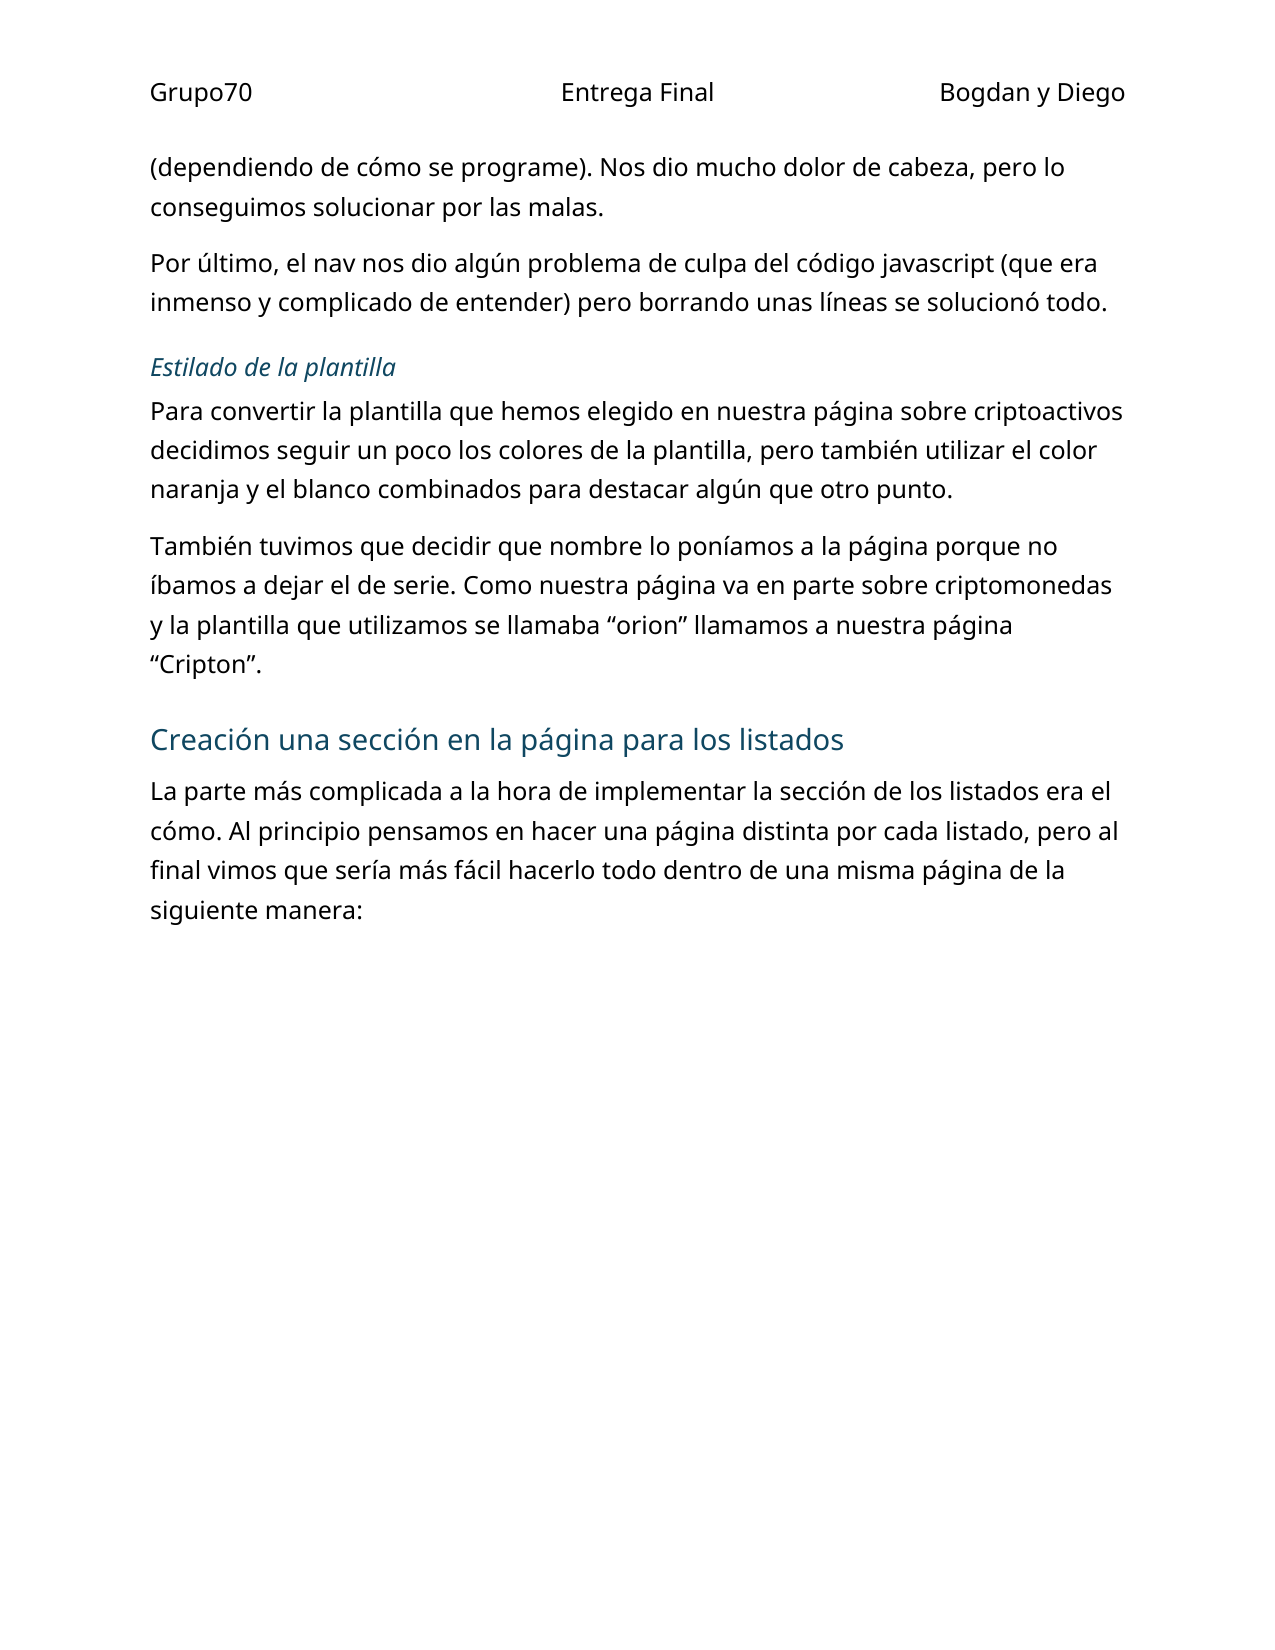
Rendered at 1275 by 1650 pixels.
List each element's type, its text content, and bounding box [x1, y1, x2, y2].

subtitle Estilado de la plantilla [150, 349, 1125, 384]
subtitle Creación una sección en la página para los listados [150, 719, 1125, 759]
text La parte más complicada a la hora de implementar la sección de los listados era el cómo. Al principio pensamos en hacer una página distinta por cada listado, pero al final vimos que sería más fácil hacerlo todo dentro de una misma página de la siguiente manera: [150, 774, 1125, 926]
text Para convertir la plantilla que hemos elegido en nuestra página sobre criptoactivos decidimos seguir un poco los colores de la plantilla, pero también utilizar el color naranja y el blanco combinados para destacar algún que otro punto. [150, 393, 1125, 506]
text También tuvimos que decidir que nombre lo poníamos a la página porque no íbamos a dejar el de serie. Como nuestra página va en parte sobre criptomonedas y la plantilla que utilizamos se llamaba “orion” llamamos a nuestra página “Cripton”. [150, 528, 1125, 681]
text Por último, el nav nos dio algún problema de culpa del código javascript (que era inmenso y complicado de entender) pero borrando unas líneas se solucionó todo. [150, 246, 1125, 319]
text (dependiendo de cómo se programe). Nos dio mucho dolor de cabeza, pero lo conseguimos solucionar por las malas. [150, 150, 1125, 223]
